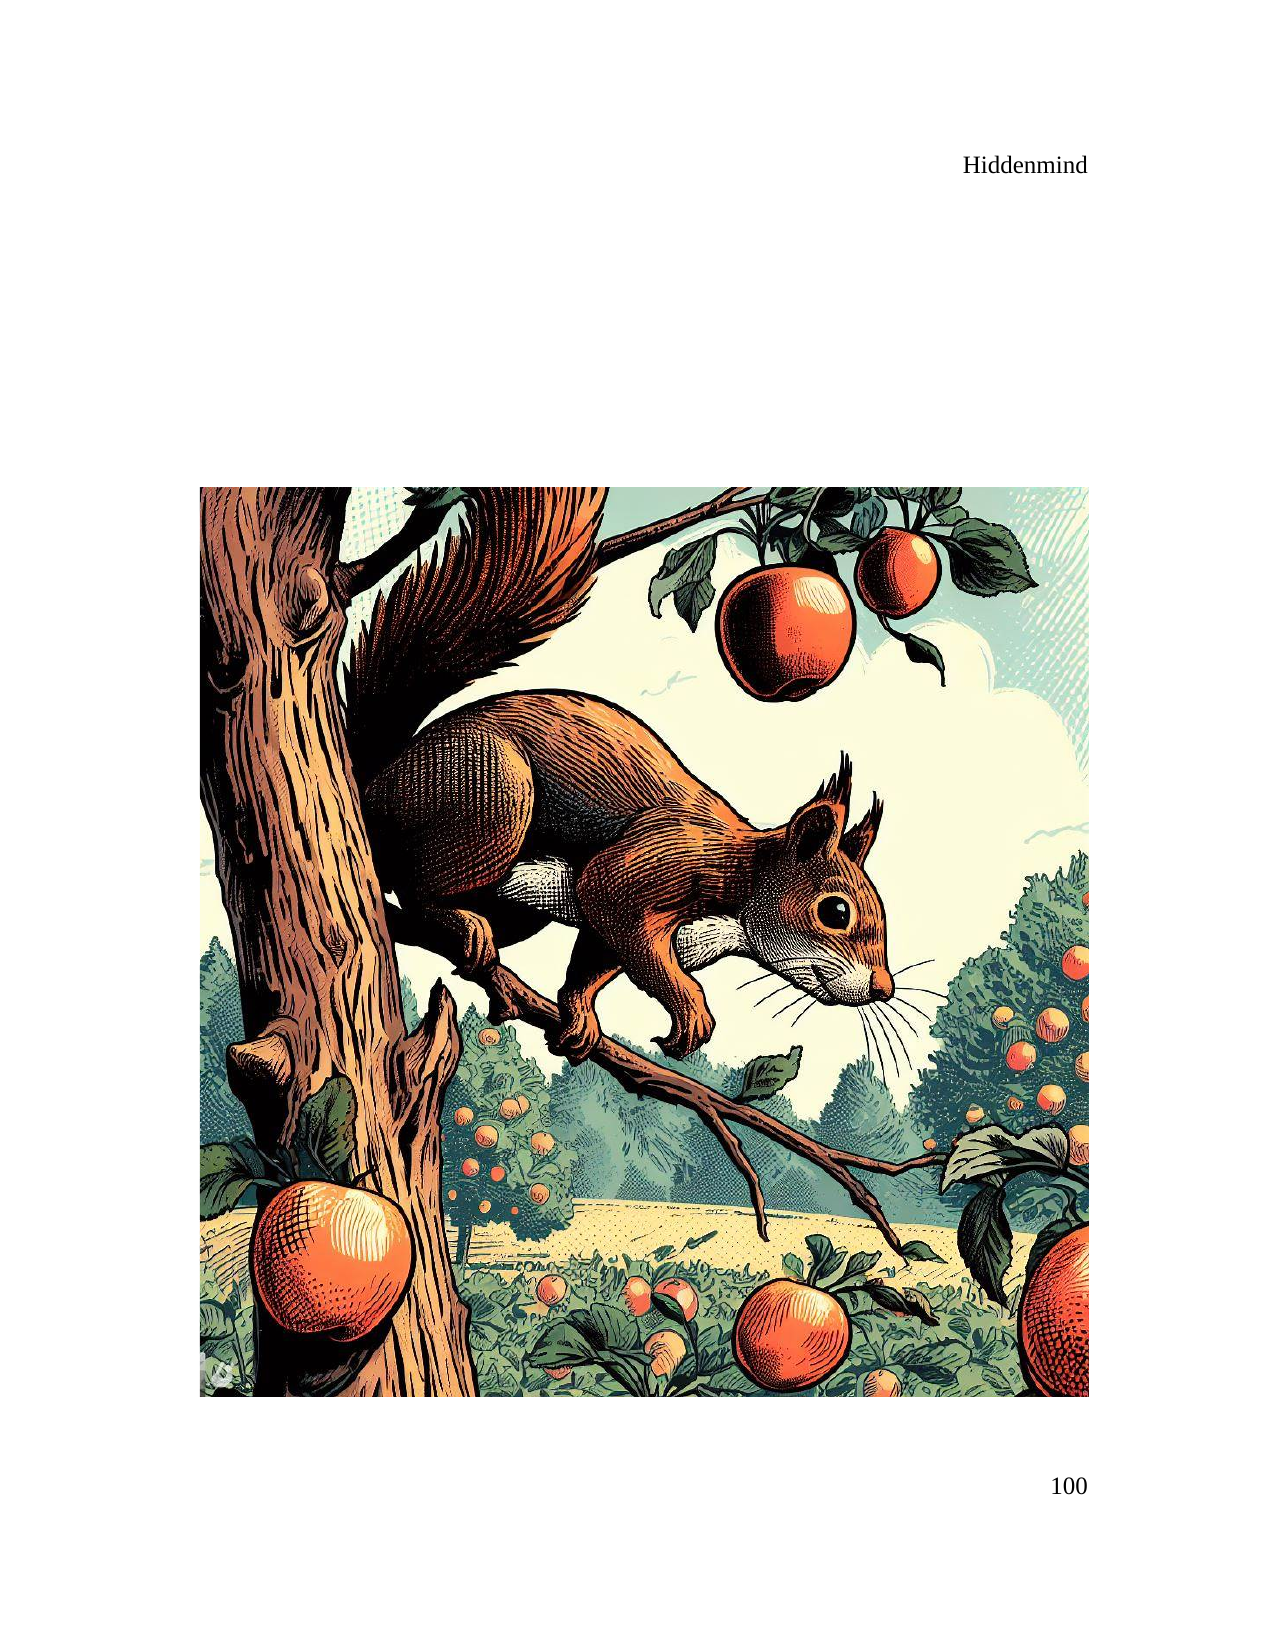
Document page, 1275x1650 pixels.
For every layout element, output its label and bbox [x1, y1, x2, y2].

picture [199, 487, 1089, 1397]
